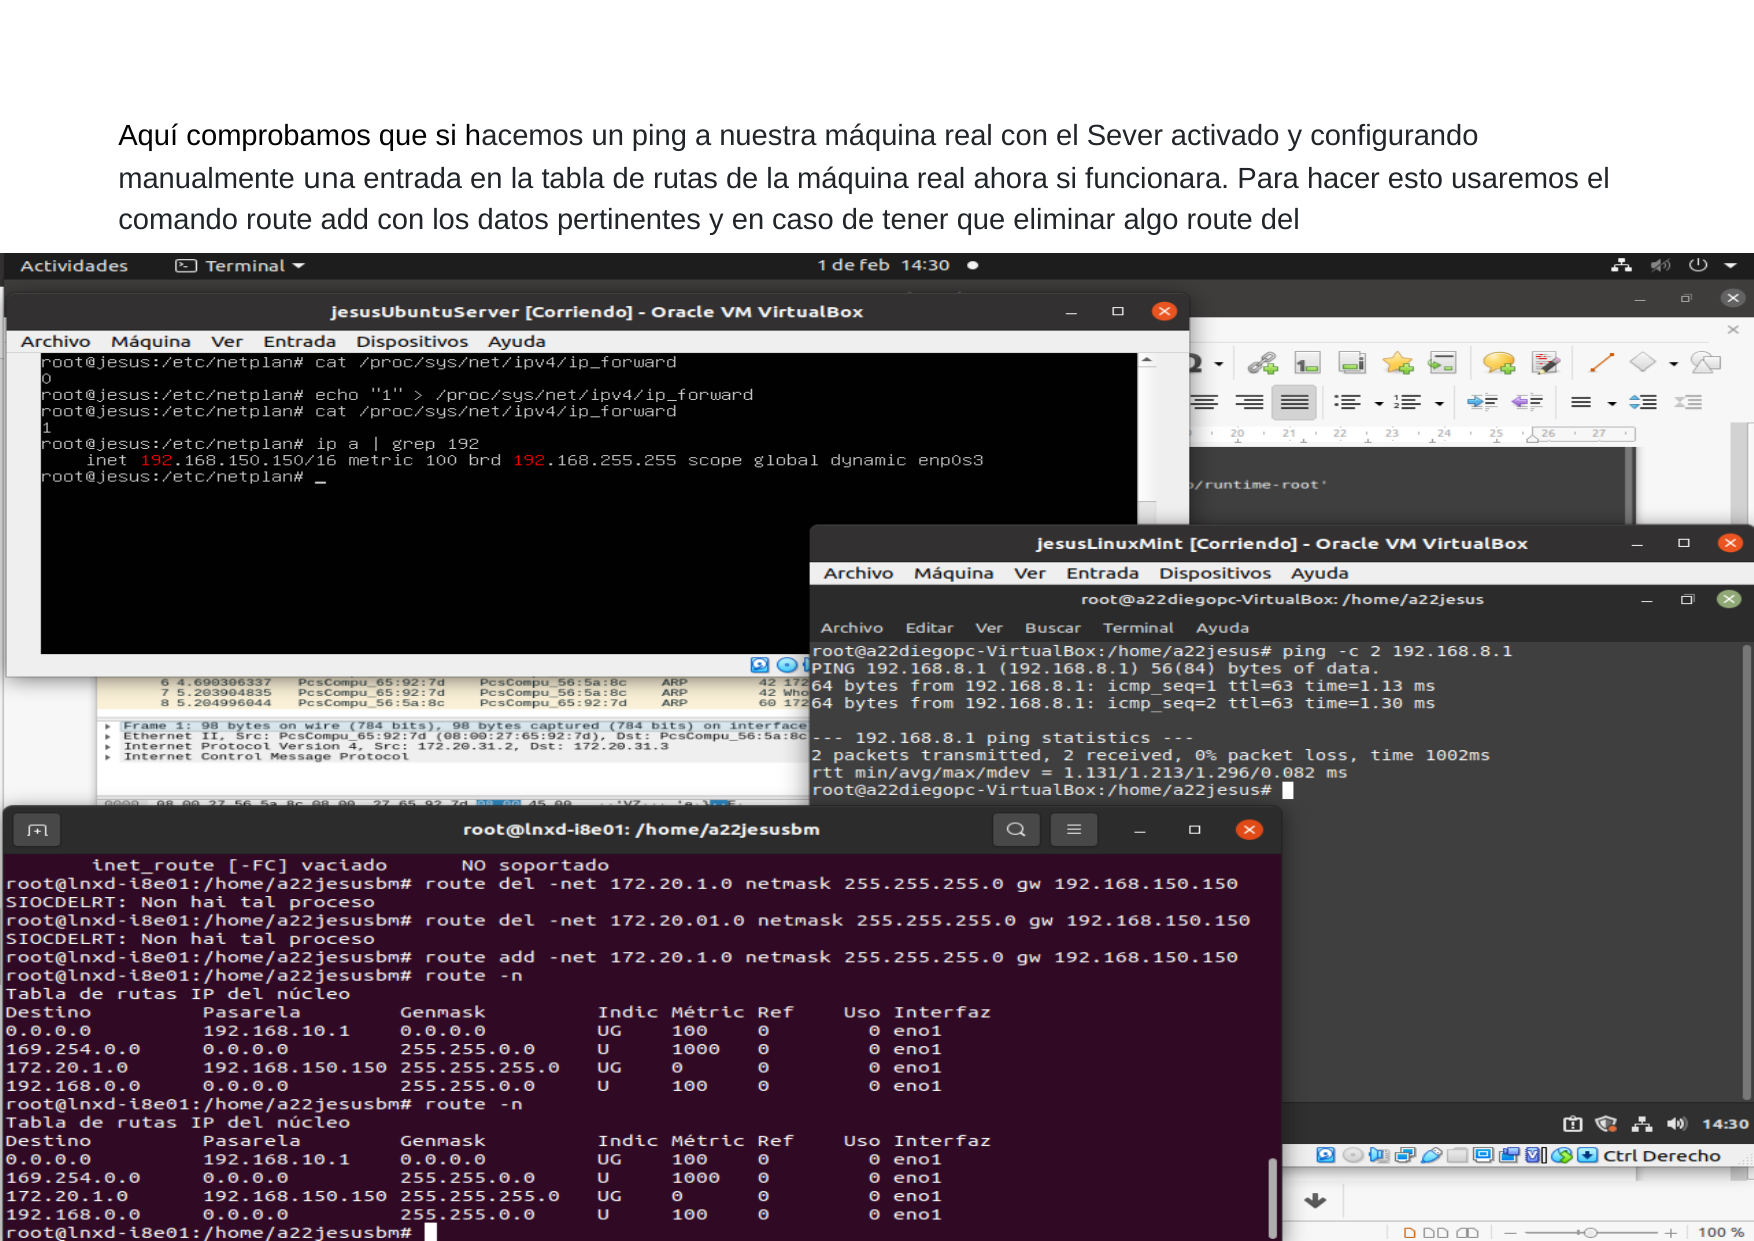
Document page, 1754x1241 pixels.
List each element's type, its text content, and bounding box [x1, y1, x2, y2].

text Aquí comprobamos que si hacemos un ping a nuestra máquina real con el Sever activado y configurando manualmente una entrada en la tabla de rutas de la máquina real ahora si funcionara. Para hacer esto usaremos el comando route add con los datos pertinentes y en caso de tener que eliminar algo route del [118, 118, 1636, 236]
picture [0, 253, 1754, 1241]
